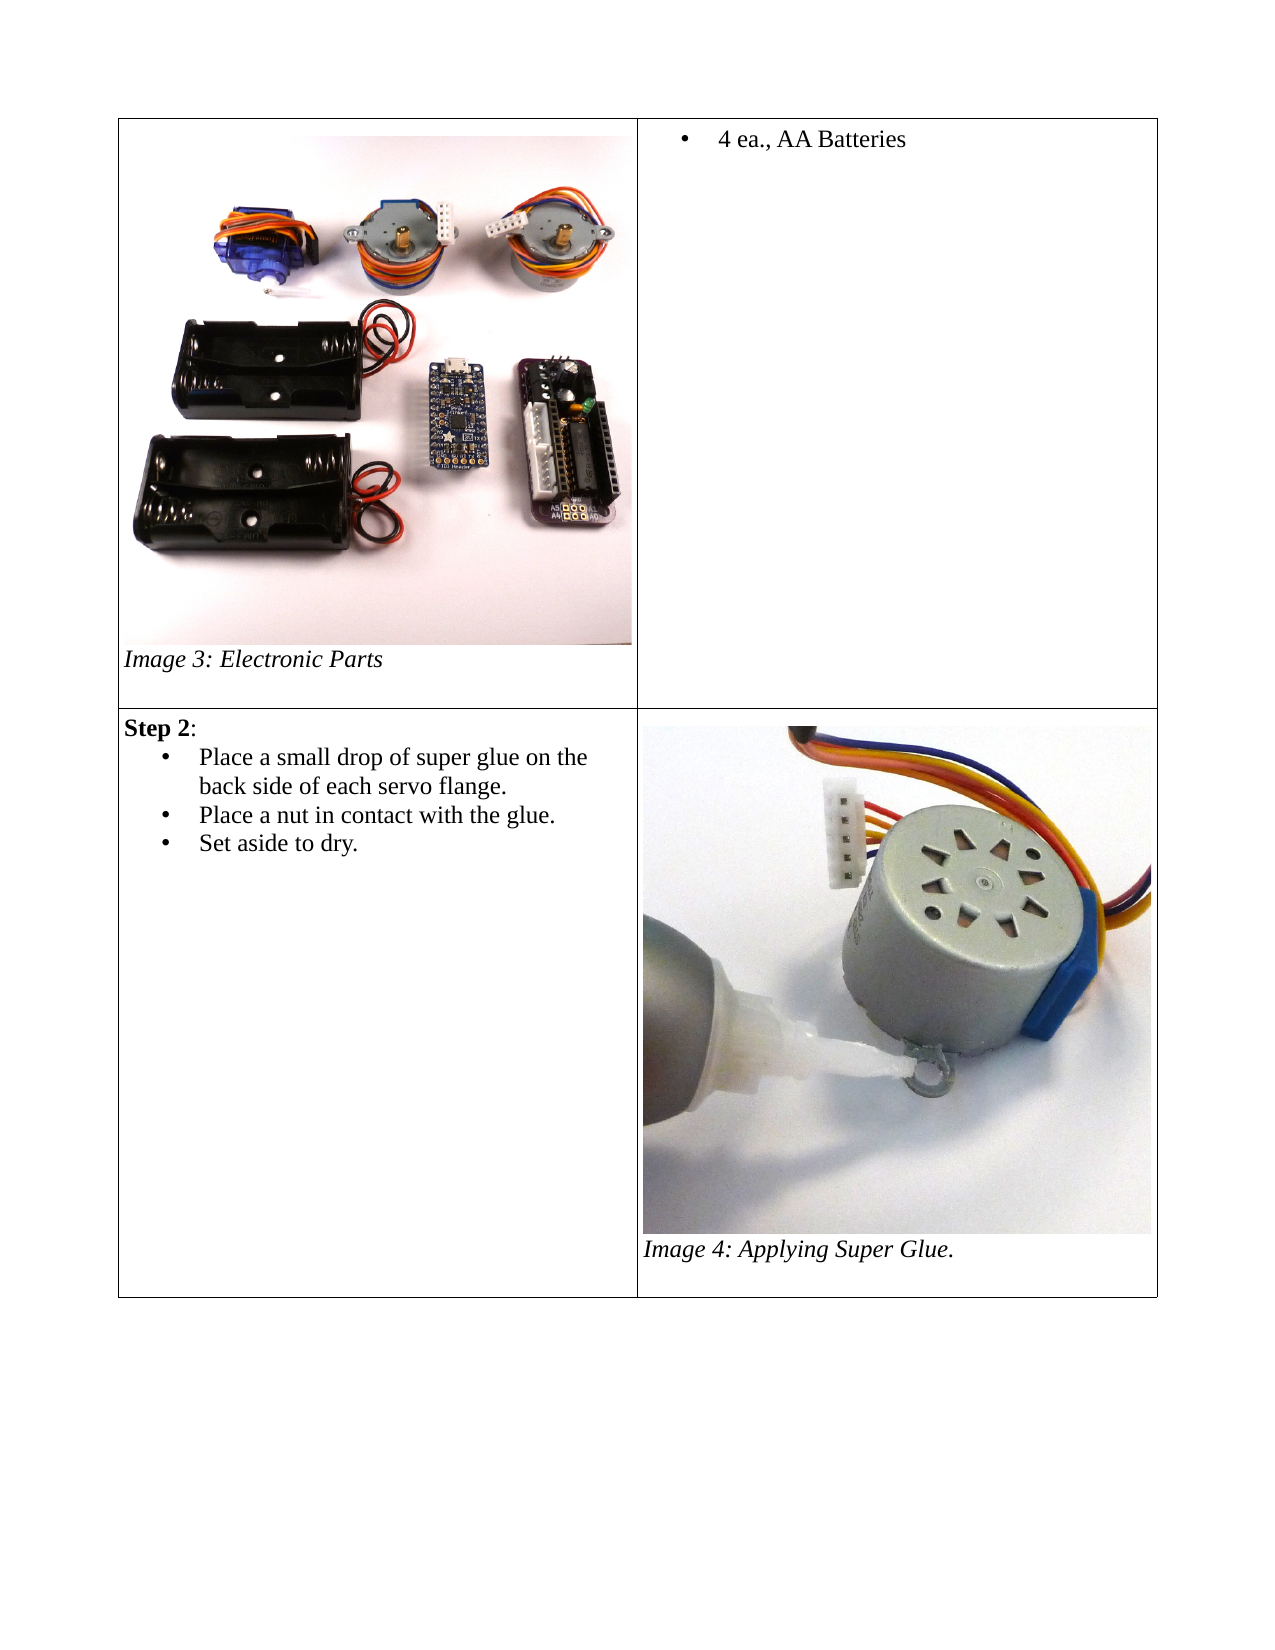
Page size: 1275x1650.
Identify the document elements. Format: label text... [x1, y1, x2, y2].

table_cell [119, 119, 637, 708]
table_cell Electronics: 1 ea., Adafruit Trinket Pro 1 ea., Trinket Robot Shield 2 ea., 2xAA Battery Holder 2 ea., Stepper Motors 1 ea., Servo 4 ea., AA Batteries [638, 119, 1157, 708]
table_cell Step 2: Place a small drop of super glue on the back side of each servo flange. Place a nut in contact with the glue. Set aside to dry. [119, 709, 637, 1297]
picture [123, 136, 632, 645]
picture [643, 726, 1152, 1234]
table_cell [638, 709, 1157, 1297]
